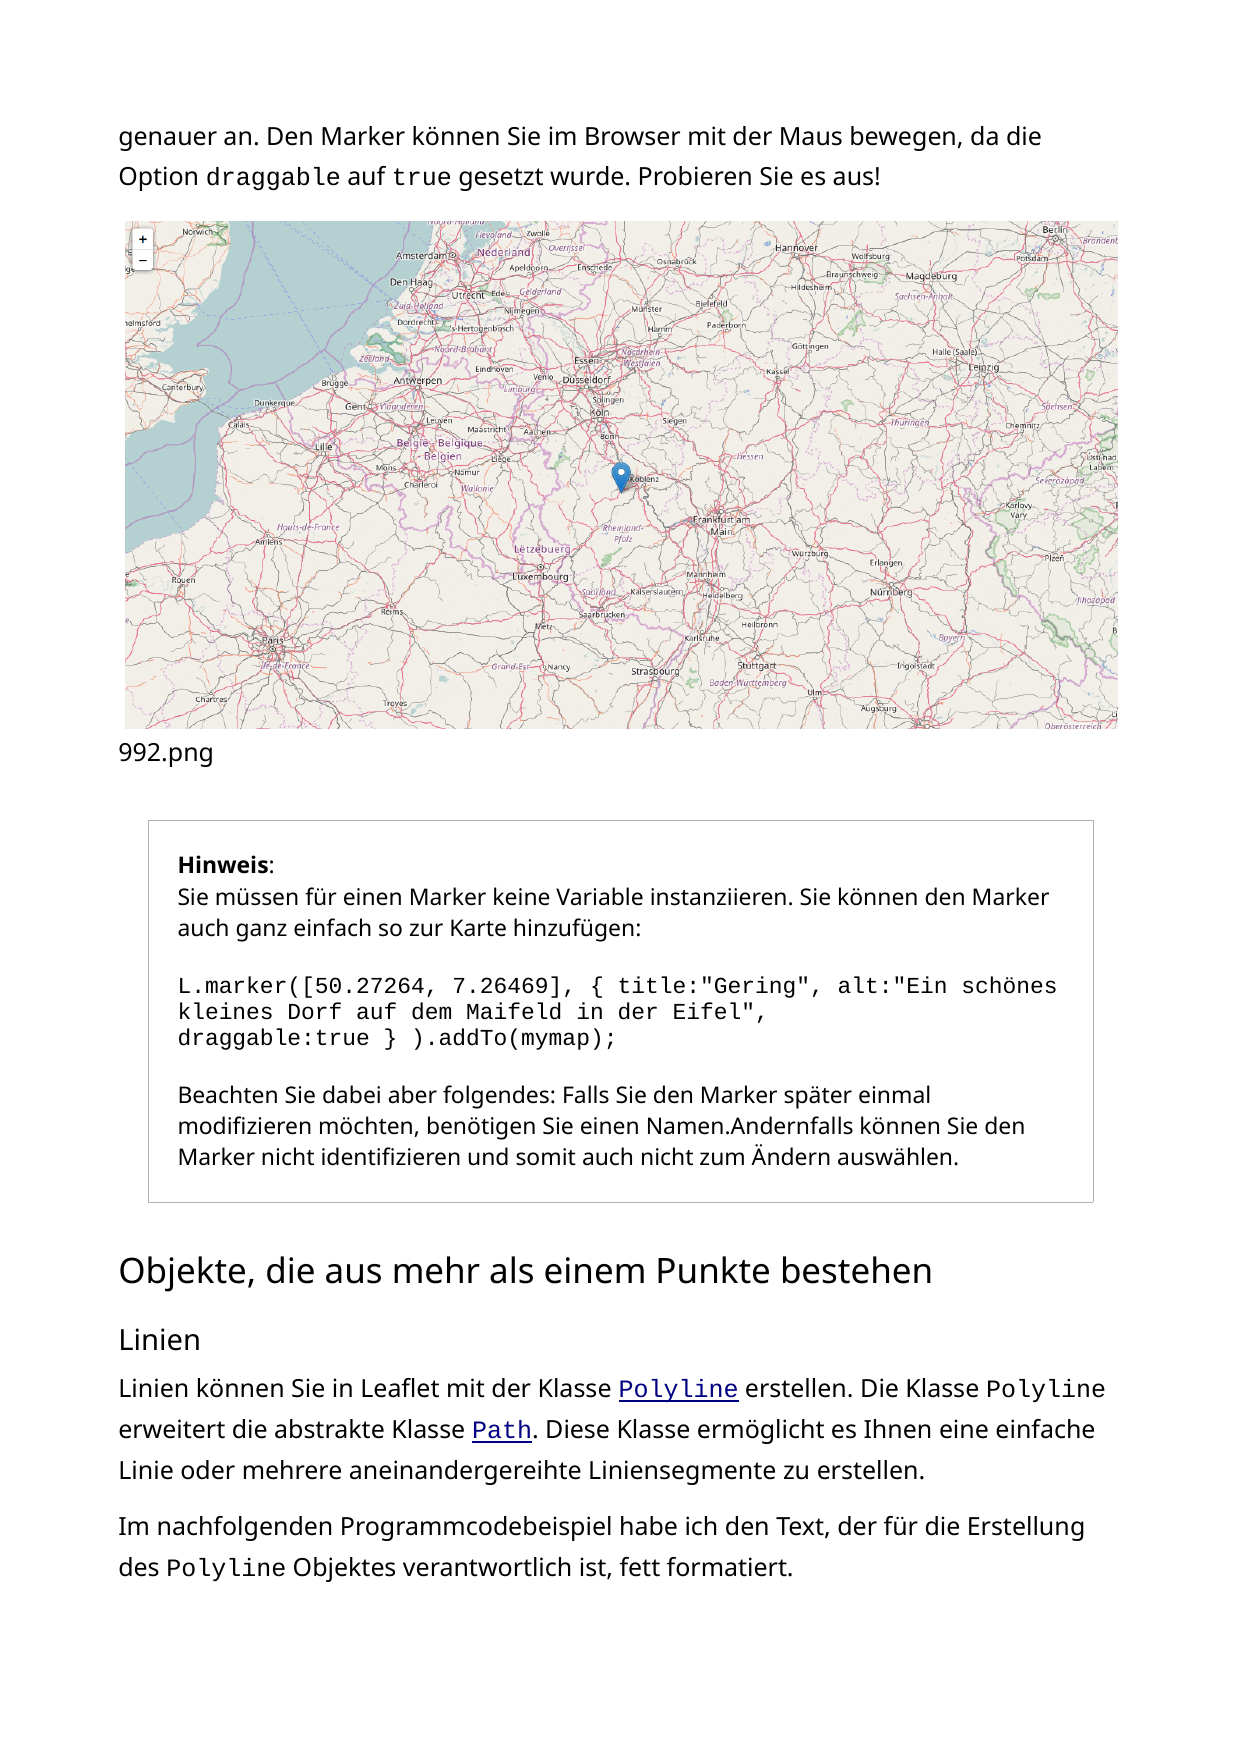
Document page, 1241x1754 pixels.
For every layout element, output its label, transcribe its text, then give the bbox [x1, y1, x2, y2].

text Hinweis: Sie müssen für einen Marker keine Variable instanziieren. Sie können den Marker auch ganz einfach so zur Karte hinzufügen: L.marker([50.27264, 7.26469], { title:"Gering", alt:"Ein schönes kleines Dorf auf dem Maifeld in der Eifel", draggable:true } ).addTo(mymap); Beachten Sie dabei aber folgendes: Falls Sie den Marker später einmal modifizieren möchten, benötigen Sie einen Namen.Andernfalls können Sie den Marker nicht identifizieren und somit auch nicht zum Ändern auswählen. [149, 821, 1093, 1202]
text Linien können Sie in Leaflet mit der Klasse Polyline erstellen. Die Klasse Polyline erweitert die abstrakte Klasse Path. Diese Klasse ermöglicht es Ihnen eine einfache Linie oder mehrere aneinandergereihte Liniensegmente zu erstellen. [118, 1371, 1122, 1487]
picture [118, 214, 1123, 729]
text genauer an. Den Marker können Sie im Browser mit der Maus bewegen, da die Option draggable auf true gesetzt wurde. Probieren Sie es aus! [118, 118, 1122, 193]
subtitle Linien [118, 1319, 1122, 1358]
text Im nachfolgenden Programmcodebeispiel habe ich den Text, der für die Erstellung des Polyline Objektes verantwortlich ist, fett formatiert. [118, 1508, 1122, 1583]
text 992.png [118, 729, 1122, 769]
subtitle Objekte, die aus mehr als einem Punkte bestehen [118, 1246, 1122, 1294]
